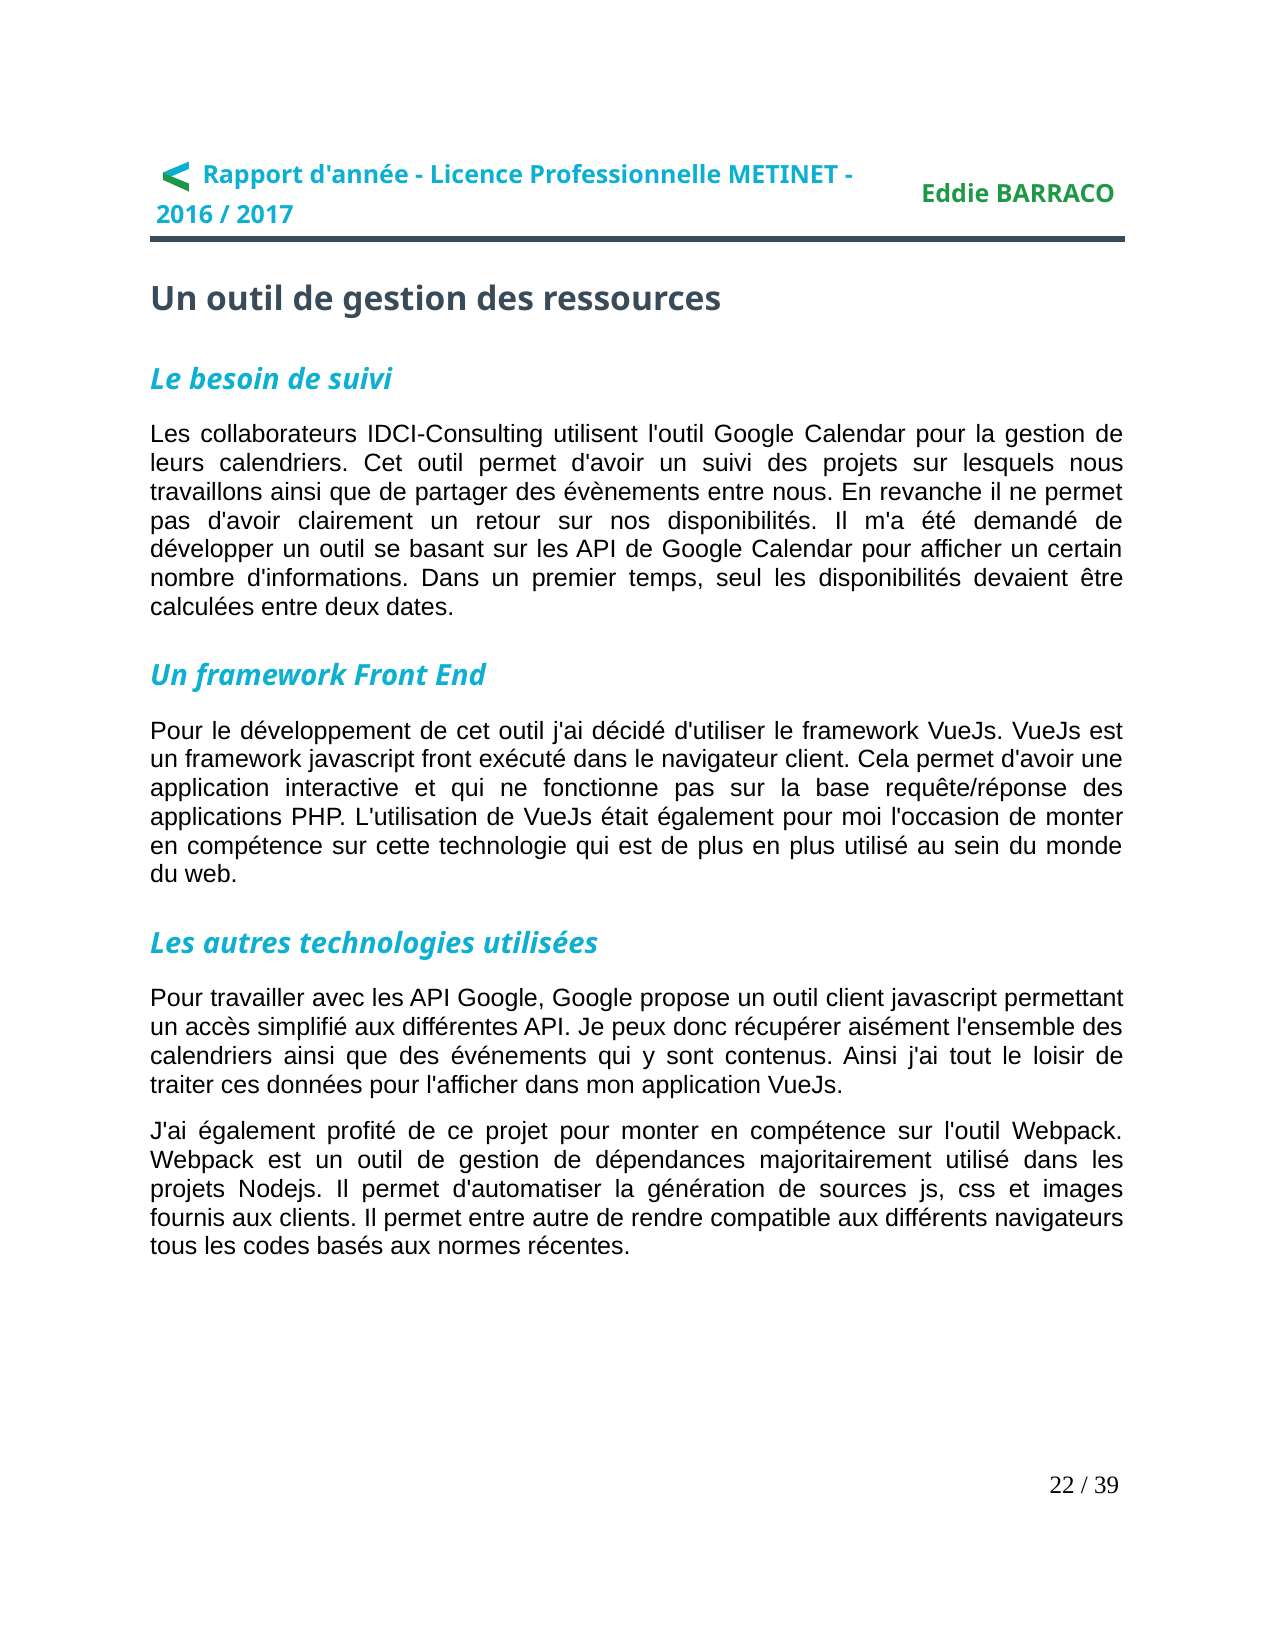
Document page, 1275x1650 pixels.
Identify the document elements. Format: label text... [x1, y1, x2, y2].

subtitle Un framework Front End [150, 654, 1125, 694]
subtitle Le besoin de suivi [150, 358, 1125, 398]
text J'ai également profité de ce projet pour monter en compétence sur l'outil Webpack. Webpack est un outil de gestion de dépendances majoritairement utilisé dans les projets Nodejs. Il permet d'automatiser la génération de sources js, css et images fournis aux clients. Il permet entre autre de rendre compatible aux différents navigateurs tous les codes basés aux normes récentes. [150, 1116, 1125, 1260]
text Pour le développement de cet outil j'ai décidé d'utiliser le framework VueJs. VueJs est un framework javascript front exécuté dans le navigateur client. Cela permet d'avoir une application interactive et qui ne fonctionne pas sur la base requête/réponse des applications PHP. L'utilisation de VueJs était également pour moi l'occasion de monter en compétence sur cette technologie qui est de plus en plus utilisé au sein du monde du web. [150, 716, 1125, 888]
subtitle Un outil de gestion des ressources [150, 275, 1125, 321]
text Les collaborateurs IDCI-Consulting utilisent l'outil Google Calendar pour la gestion de leurs calendriers. Cet outil permet d'avoir un suivi des projets sur lesquels nous travaillons ainsi que de partager des évènements entre nous. En revanche il ne permet pas d'avoir clairement un retour sur nos disponibilités. Il m'a été demandé de développer un outil se basant sur les API de Google Calendar pour afficher un certain nombre d'informations. Dans un premier temps, seul les disponibilités devaient être calculées entre deux dates. [150, 419, 1125, 621]
text Pour travailler avec les API Google, Google propose un outil client javascript permettant un accès simplifié aux différentes API. Je peux donc récupérer aisément l'ensemble des calendriers ainsi que des événements qui y sont contenus. Ainsi j'ai tout le loisir de traiter ces données pour l'afficher dans mon application VueJs. [150, 983, 1125, 1098]
subtitle Les autres technologies utilisées [150, 922, 1125, 962]
